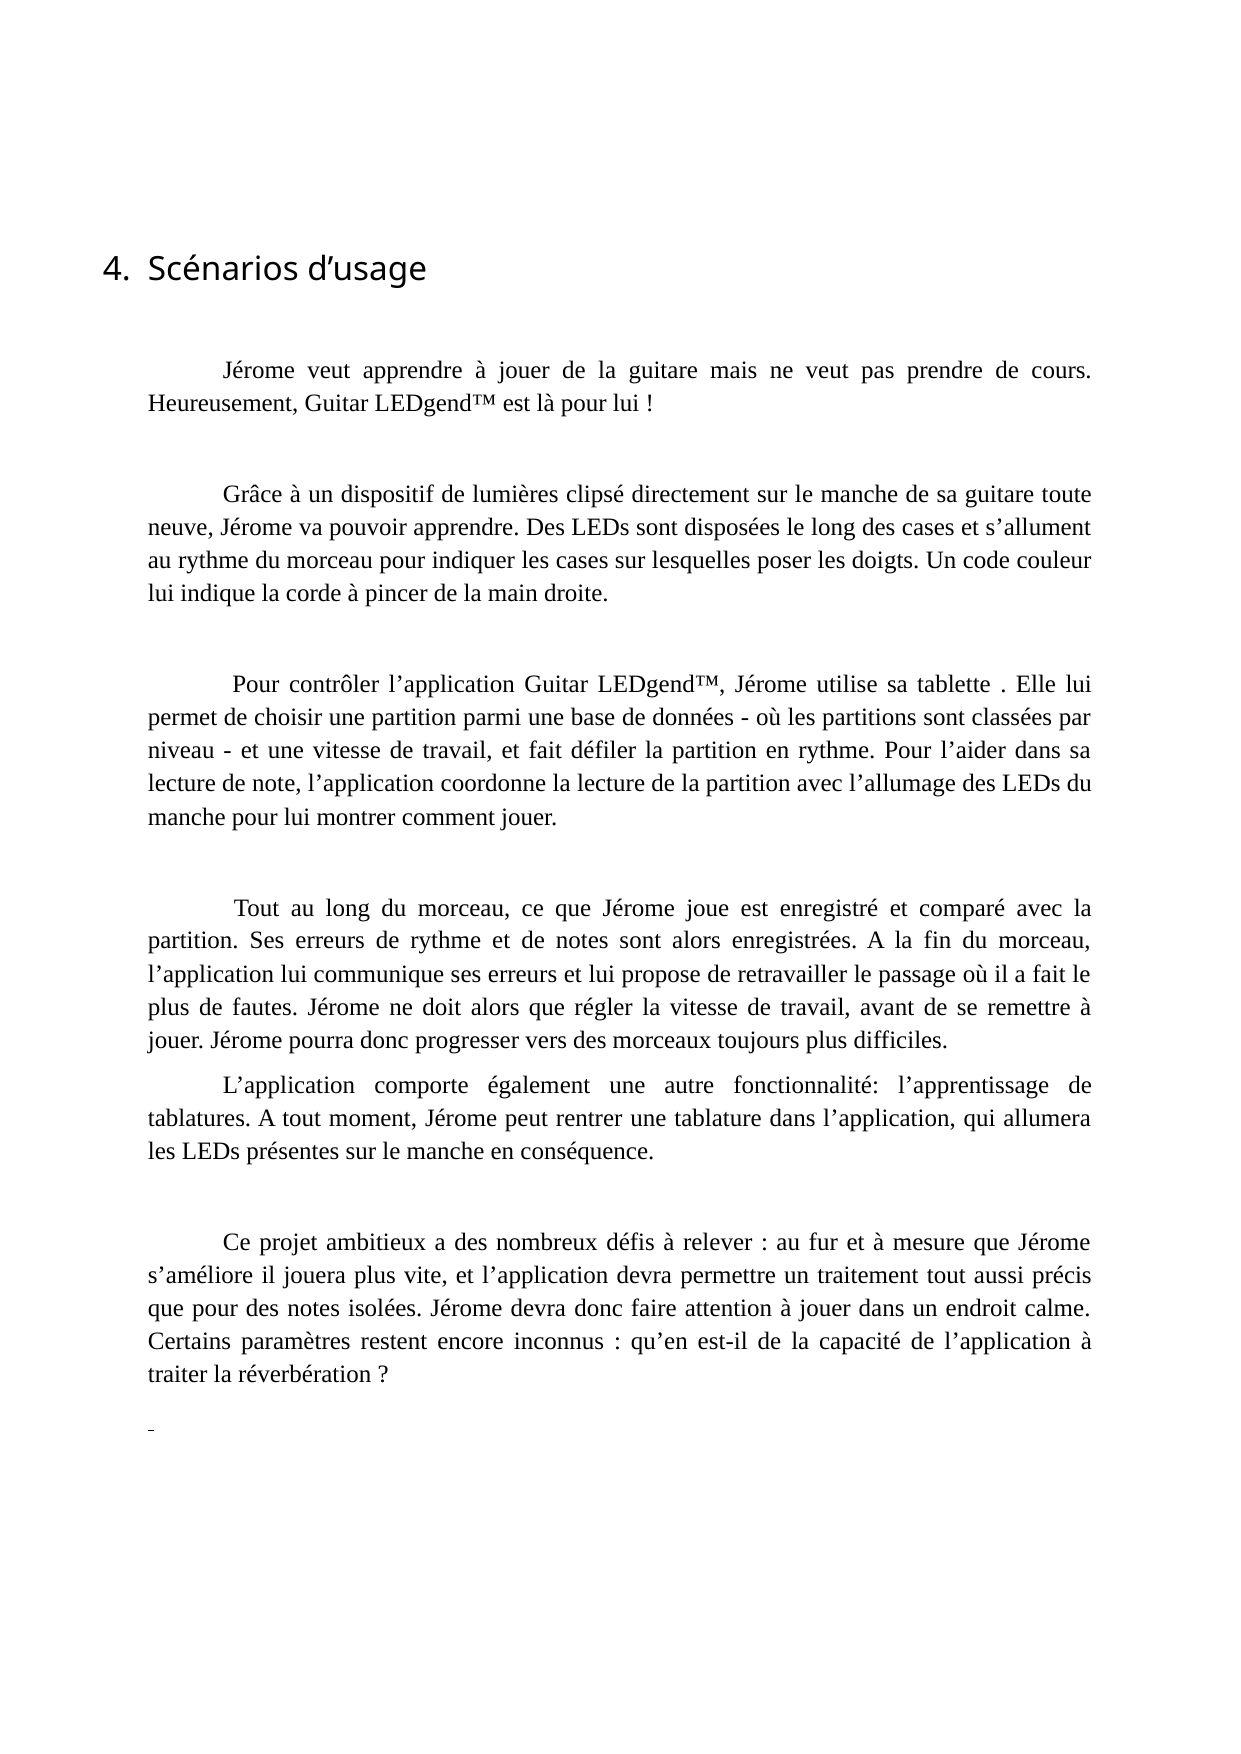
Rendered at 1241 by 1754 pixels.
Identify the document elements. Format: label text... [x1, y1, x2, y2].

text Grâce à un dispositif de lumières clipsé directement sur le manche de sa guitare toute neuve, Jérome va pouvoir apprendre. Des LEDs sont disposées le long des cases et s’allument au rythme du morceau pour indiquer les cases sur lesquelles poser les doigts. Un code couleur lui indique la corde à pincer de la main droite. [148, 479, 1093, 607]
text Ce projet ambitieux a des nombreux défis à relever : au fur et à mesure que Jérome s’améliore il jouera plus vite, et l’application devra permettre un traitement tout aussi précis que pour des notes isolées. Jérome devra donc faire attention à jouer dans un endroit calme. Certains paramètres restent encore inconnus : qu’en est-il de la capacité de l’application à traiter la réverbération ? [148, 1227, 1093, 1388]
text Pour contrôler l’application Guitar LEDgend™, Jérome utilise sa tablette . Elle lui permet de choisir une partition parmi une base de données - où les partitions sont classées par niveau - et une vitesse de travail, et fait défiler la partition en rythme. Pour l’aider dans sa lecture de note, l’application coordonne la lecture de la partition avec l’allumage des LEDs du manche pour lui montrer comment jouer. [148, 669, 1093, 830]
text L’application comporte également une autre fonctionnalité: l’apprentissage de tablatures. A tout moment, Jérome peut rentrer une tablature dans l’application, qui allumera les LEDs présentes sur le manche en conséquence. [148, 1070, 1093, 1165]
subtitle Scénarios d’usage [103, 245, 1093, 291]
text Tout au long du morceau, ce que Jérome joue est enregistré et comparé avec la partition. Ses erreurs de rythme et de notes sont alors enregistrées. A la fin du morceau, l’application lui communique ses erreurs et lui propose de retravailler le passage où il a fait le plus de fautes. Jérome ne doit alors que régler la vitesse de travail, avant de se remettre à jouer. Jérome pourra donc progresser vers des morceaux toujours plus difficiles. [148, 893, 1093, 1053]
text Jérome veut apprendre à jouer de la guitare mais ne veut pas prendre de cours. Heureusement, Guitar LEDgend™ est là pour lui ! [148, 355, 1093, 417]
